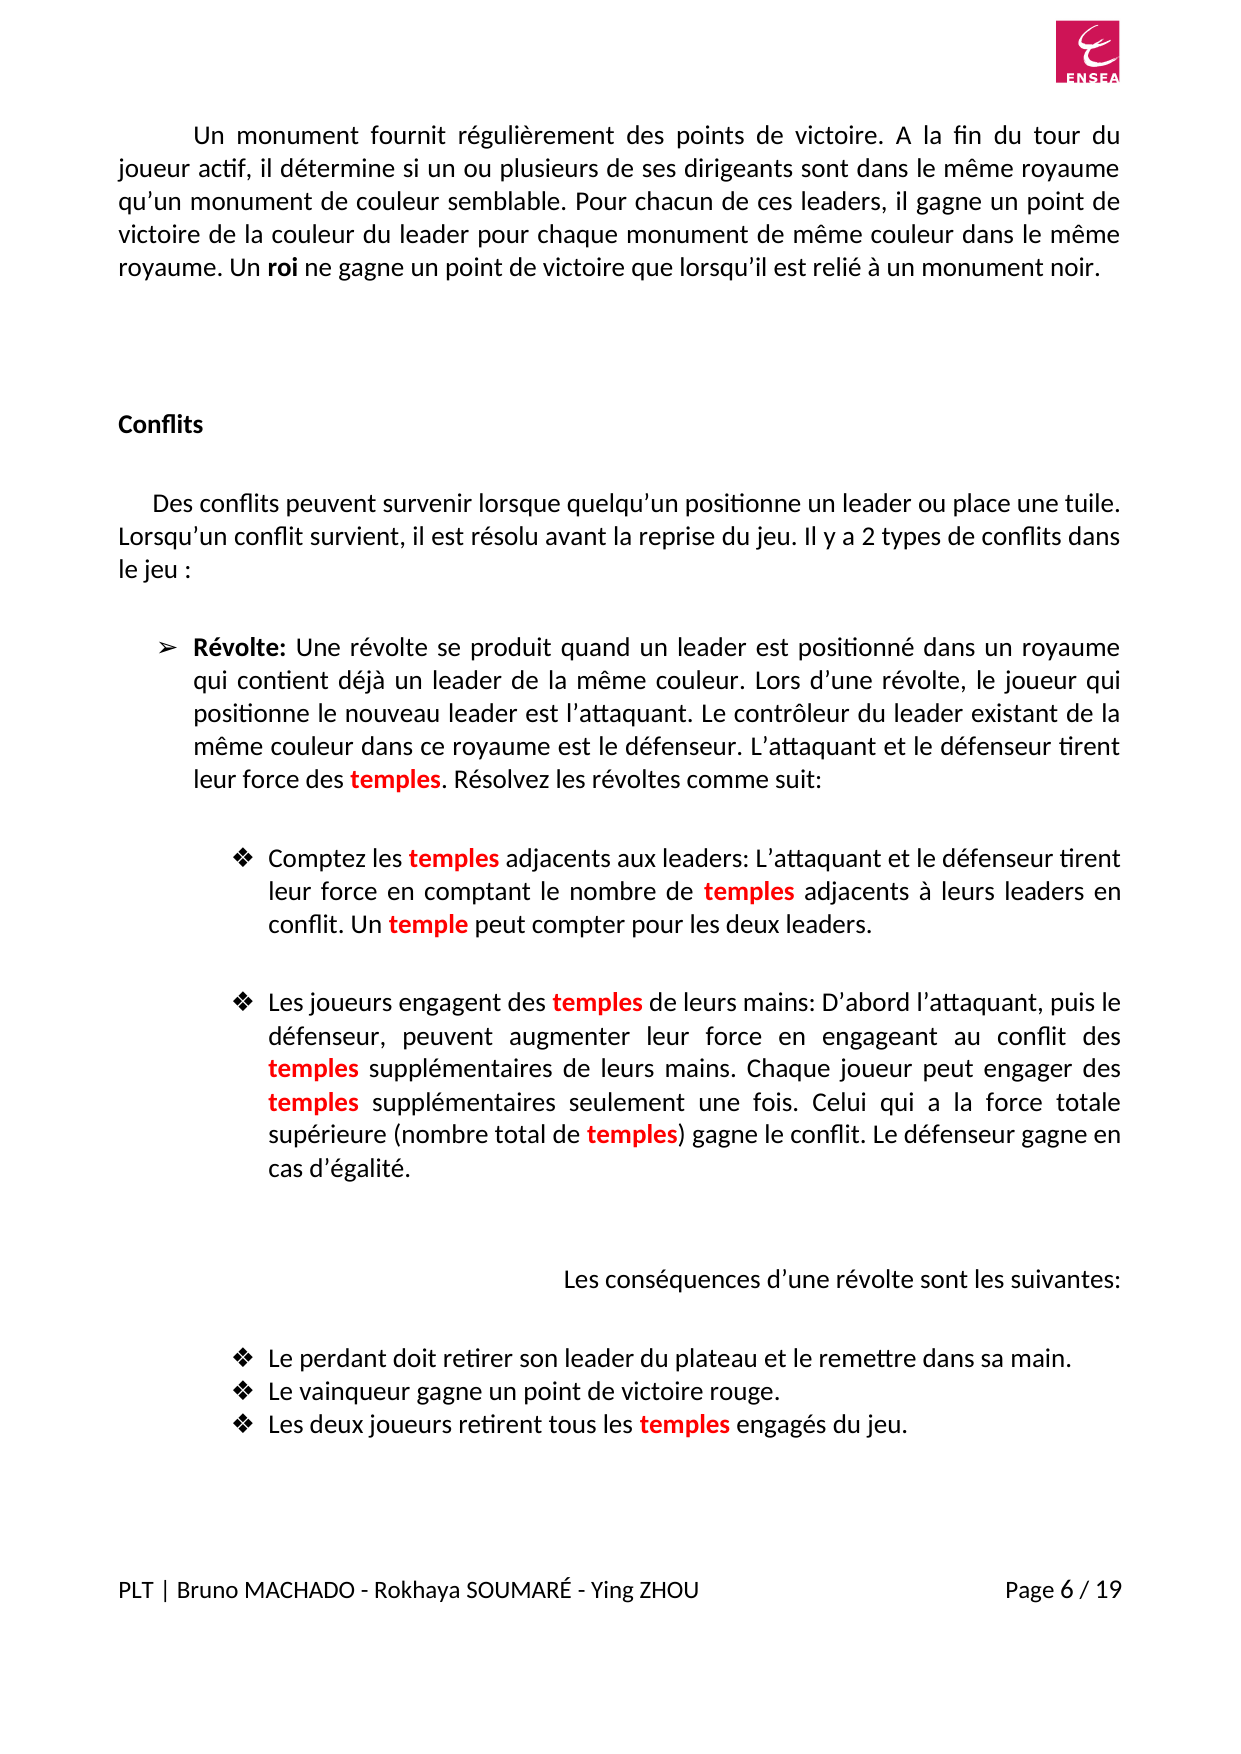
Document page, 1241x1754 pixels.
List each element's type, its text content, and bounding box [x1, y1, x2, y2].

list Révolte: Une révolte se produit quand un leader est positionné dans un royaume qui contient déjà un leader de la même couleur. Lors d’une révolte, le joueur qui positionne le nouveau leader est l’attaquant. Le contrôleur du leader existant de la même couleur dans ce royaume est le défenseur. L’attaquant et le défenseur tirent leur force des temples. Résolvez les révoltes comme suit: [156, 630, 1122, 796]
list Les deux joueurs retirent tous les temples engagés du jeu. [231, 1407, 1122, 1440]
picture [1054, 18, 1122, 84]
list Comptez les temples adjacents aux leaders: L’attaquant et le défenseur tirent leur force en comptant le nombre de temples adjacents à leurs leaders en conflit. Un temple peut compter pour les deux leaders. [231, 841, 1122, 940]
text Des conflits peuvent survenir lorsque quelqu’un positionne un leader ou place une tuile. Lorsqu’un conflit survient, il est résolu avant la reprise du jeu. Il y a 2 types de conflits dans le jeu : [118, 486, 1122, 585]
list Le vainqueur gagne un point de victoire rouge. [231, 1374, 1122, 1407]
text Conflits [118, 407, 1122, 440]
list Le perdant doit retirer son leader du plateau et le remettre dans sa main. [231, 1341, 1122, 1374]
text Les conséquences d’une révolte sont les suivantes: [118, 1229, 1122, 1295]
text Un monument fournit régulièrement des points de victoire. A la fin du tour du joueur actif, il détermine si un ou plusieurs de ses dirigeants sont dans le même royaume qu’un monument de couleur semblable. Pour chacun de ces leaders, il gagne un point de victoire de la couleur du leader pour chaque monument de même couleur dans le même royaume. Un roi ne gagne un point de victoire que lorsqu’il est relié à un monument noir. [118, 118, 1122, 283]
list Les joueurs engagent des temples de leurs mains: D’abord l’attaquant, puis le défenseur, peuvent augmenter leur force en engageant au conflit des temples supplémentaires de leurs mains. Chaque joueur peut engager des temples supplémentaires seulement une fois. Celui qui a la force totale supérieure (nombre total de temples) gagne le conflit. Le défenseur gagne en cas d’égalité. [231, 986, 1122, 1184]
